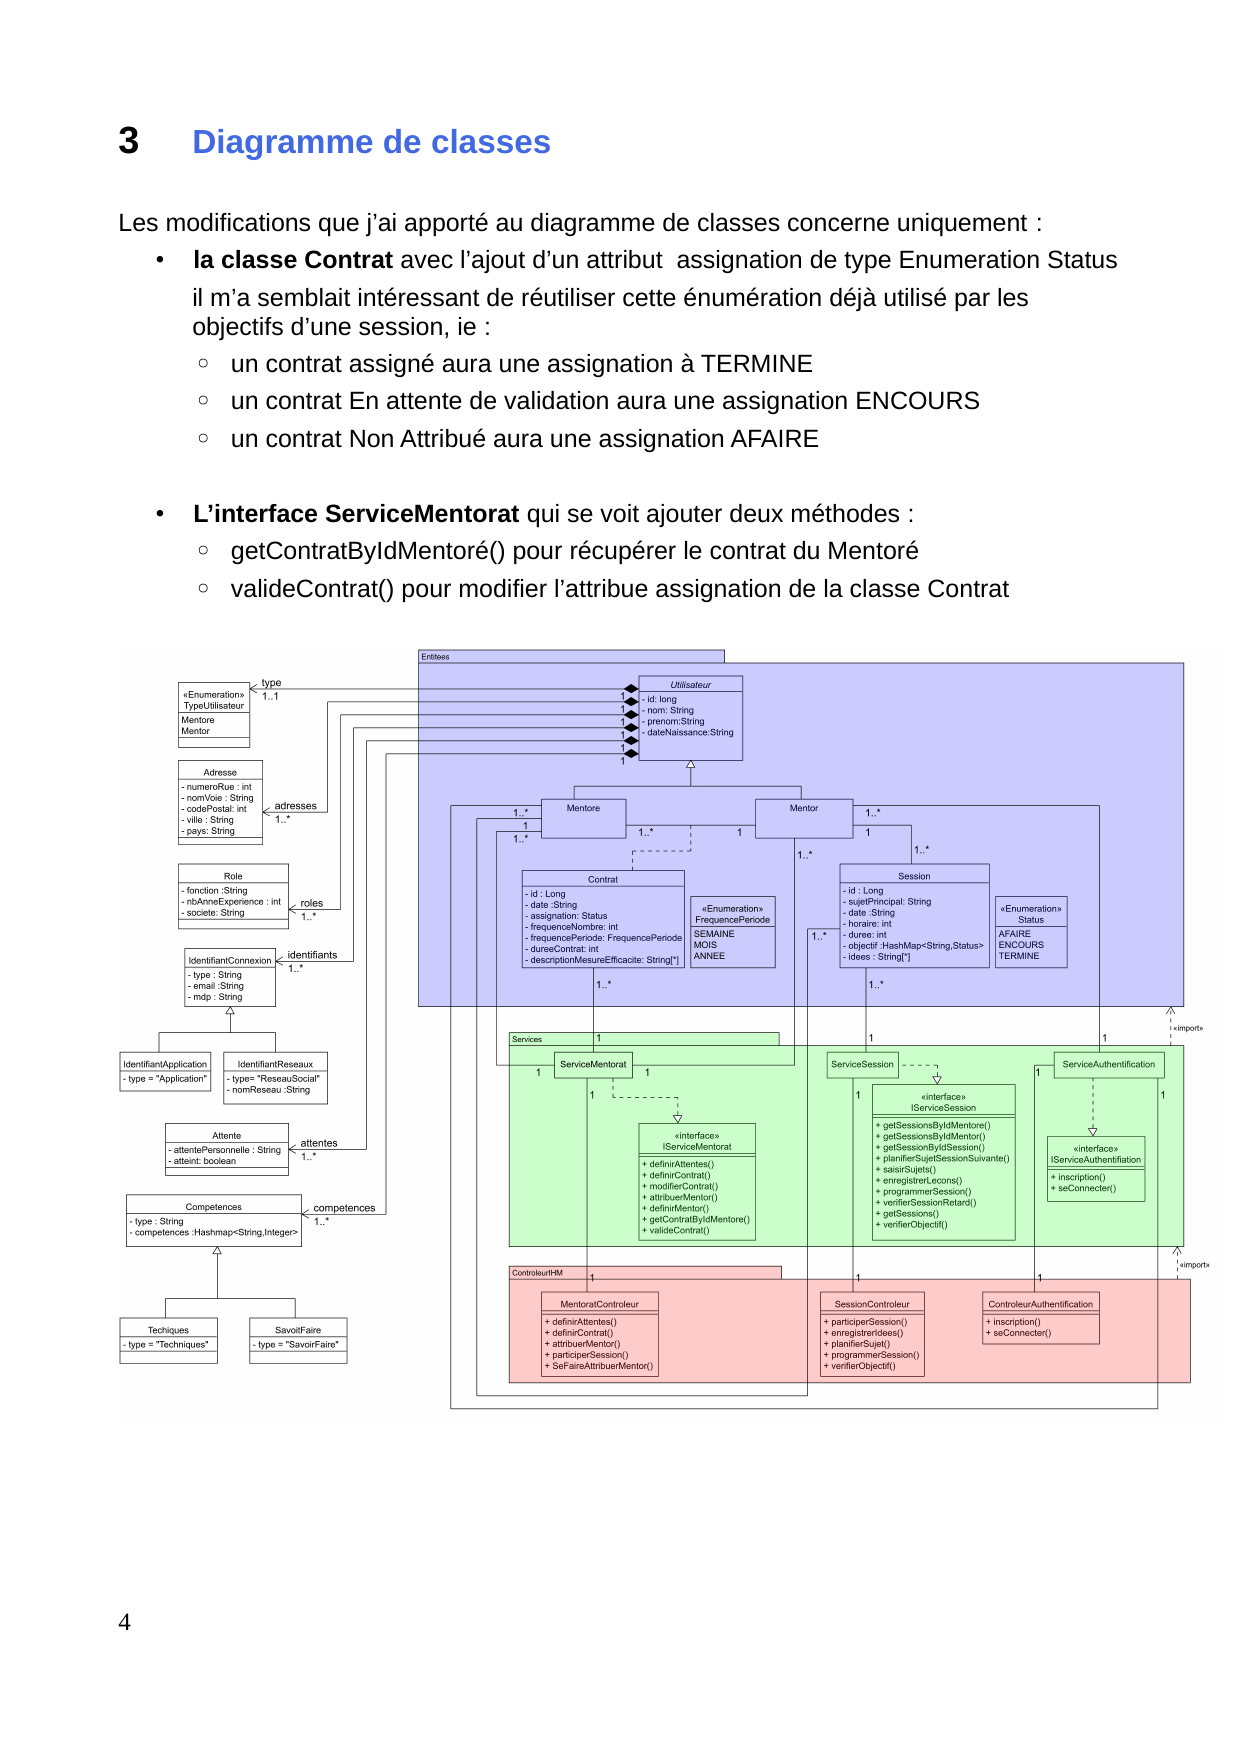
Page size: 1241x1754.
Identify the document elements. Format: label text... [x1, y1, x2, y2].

list L’interface ServiceMentorat qui se voit ajouter deux méthodes : [156, 499, 1122, 528]
list getContratByIdMentoré() pour récupérer le contrat du Mentoré [193, 536, 1122, 565]
list la classe Contrat avec l’ajout d’un attribut assignation de type Enumeration Status [156, 245, 1122, 274]
text il m’a semblait intéressant de réutiliser cette énumération déjà utilisé par les objectifs d’une session, ie : [192, 283, 1122, 340]
list un contrat assigné aura une assignation à TERMINE [193, 349, 1122, 378]
text Les modifications que j’ai apporté au diagramme de classes concerne uniquement : [118, 208, 1122, 237]
subtitle Diagramme de classes [118, 118, 1122, 162]
list un contrat Non Attribué aura une assignation AFAIRE [193, 424, 1122, 453]
list valideContrat() pour modifier l’attribue assignation de la classe Contrat [193, 574, 1122, 603]
list un contrat En attente de validation aura une assignation ENCOURS [193, 386, 1122, 415]
picture [118, 648, 1223, 1423]
